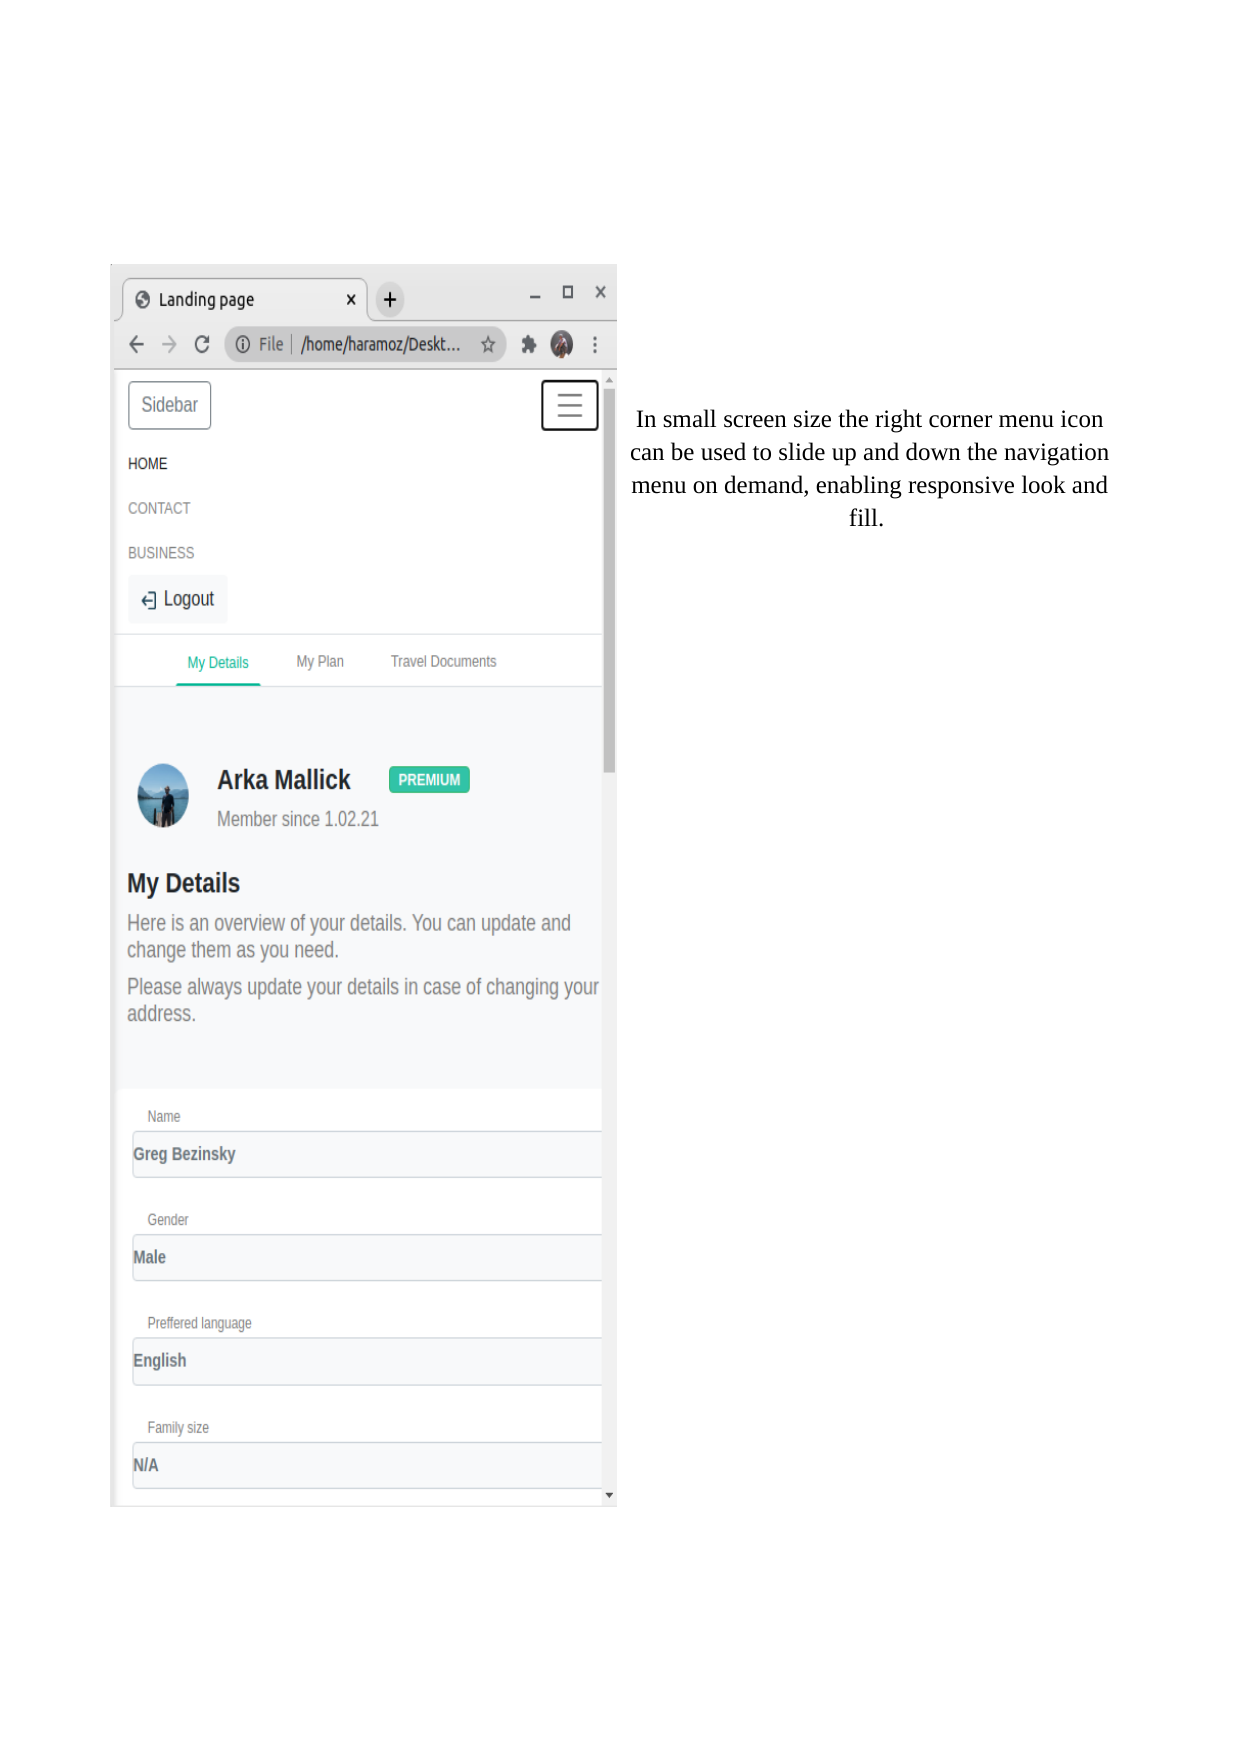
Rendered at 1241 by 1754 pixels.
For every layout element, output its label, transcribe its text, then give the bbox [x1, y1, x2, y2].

picture [110, 264, 617, 1507]
text In small screen size the right corner menu icon can be used to slide up and down the navigation menu on demand, enabling responsive look and fill. [617, 404, 1122, 532]
